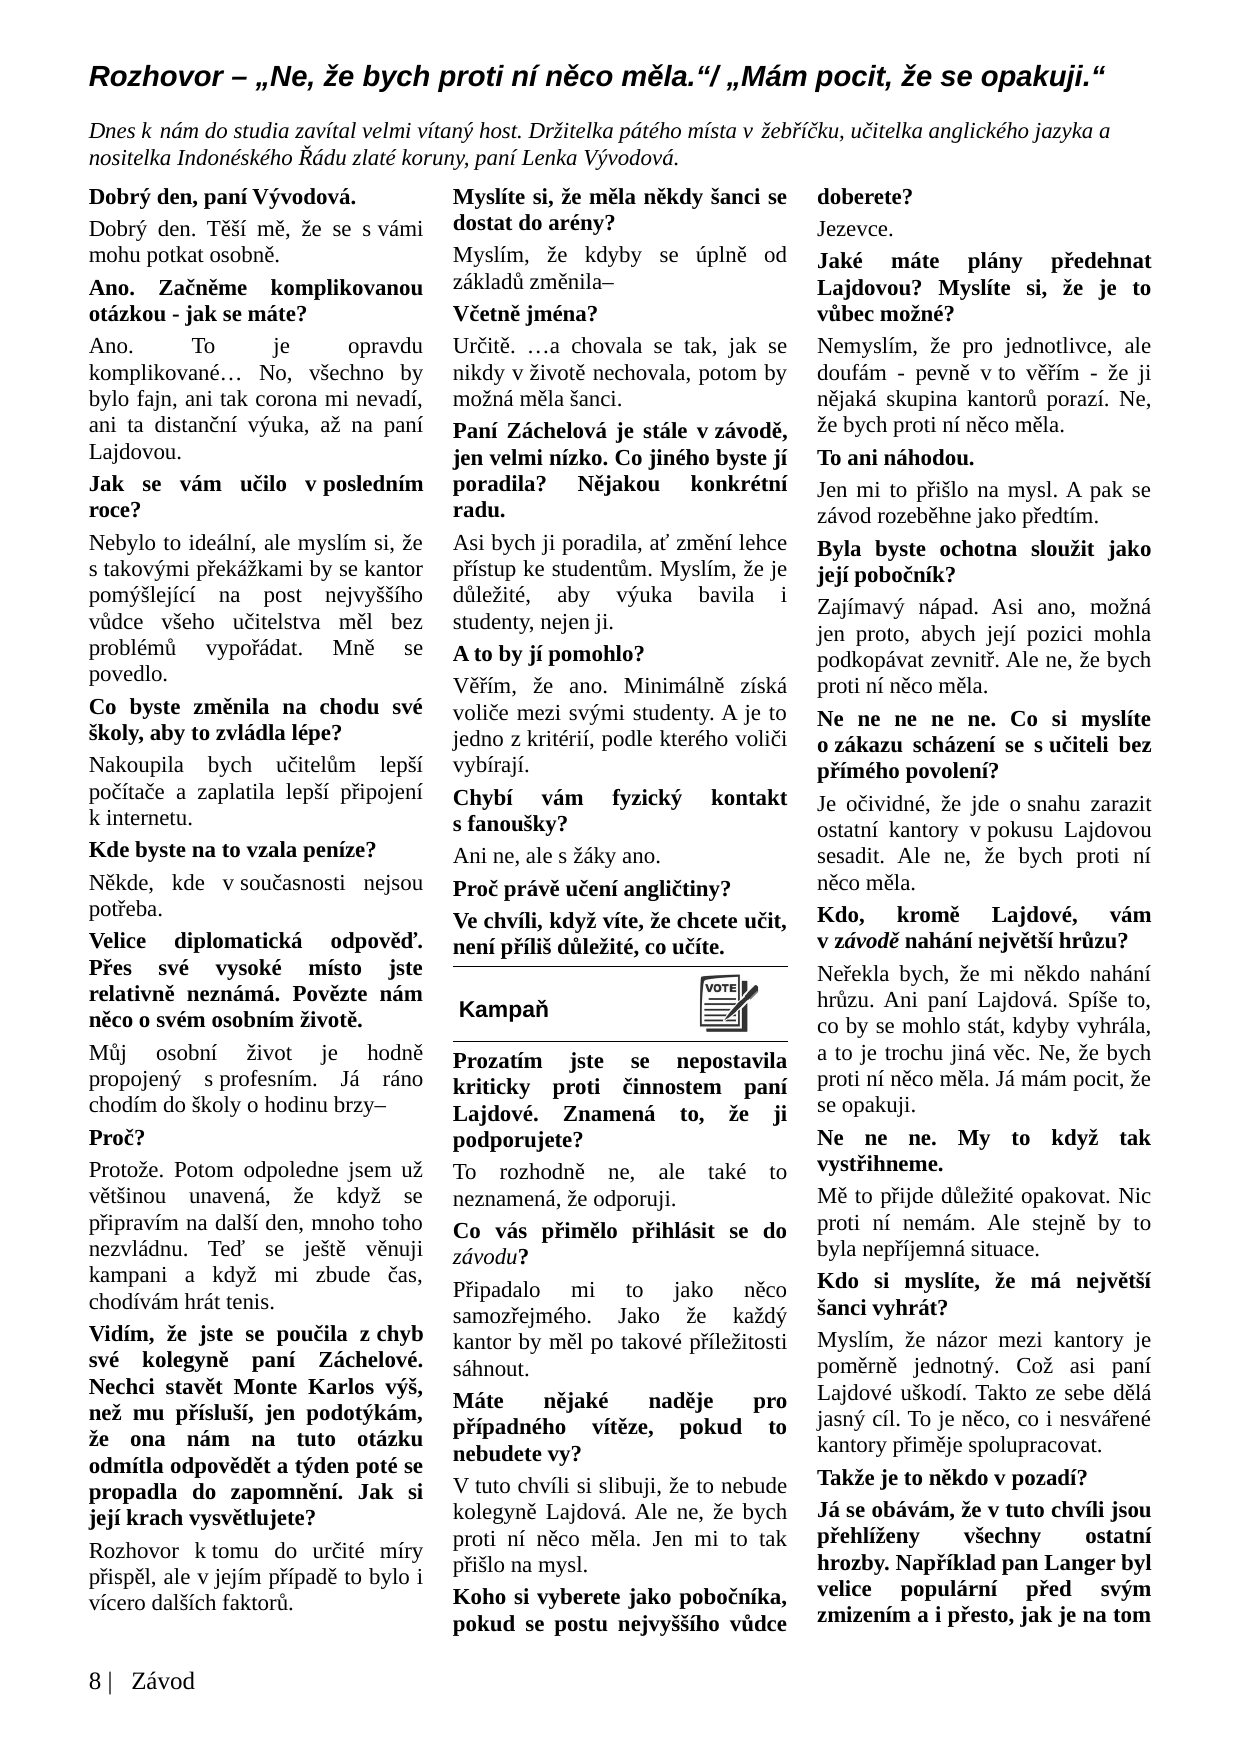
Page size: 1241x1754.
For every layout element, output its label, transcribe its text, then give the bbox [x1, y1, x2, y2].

picture [699, 973, 759, 1033]
text Prozatím jste se nepostavila kriticky proti činnostem paní Lajdové. Znamená to, že ji podporujete? [453, 1047, 787, 1152]
text Včetně jména? [453, 300, 787, 326]
text Nebylo to ideální, ale myslím si, že s takovými překážkami by se kantor pomýšlející na post nejvyššího vůdce všeho učitelstva měl bez problémů vypořádat. Mně se povedlo. [88, 529, 423, 687]
text Nakoupila bych učitelům lepší počítače a zaplatila lepší připojení k internetu. [88, 751, 423, 830]
text Asi bych ji poradila, ať změní lehce přístup ke studentům. Myslím, že je důležité, aby výuka bavila i studenty, nejen ji. [453, 529, 787, 634]
text Je očividné, že jde o snahu zarazit ostatní kantory v pokusu Lajdovou sesadit. Ale ne, že bych proti ní něco měla. [817, 789, 1152, 895]
text Neřekla bych, že mi někdo nahání hrůzu. Ani paní Lajdová. Spíše to, co by se mohlo stát, kdyby vyhrála, a to je trochu jiná věc. Ne, že bych proti ní něco měla. Já mám pocit, že se opakuji. [817, 959, 1152, 1118]
text A to by jí pomohlo? [453, 640, 787, 666]
subtitle Rozhovor – „Ne, že bych proti ní něco měla.“/ „Mám pocit, že se opakuji.“ [88, 59, 1152, 93]
text To ani náhodou. [817, 444, 1152, 470]
text Myslíte si, že měla někdy šanci se dostat do arény? [453, 183, 787, 235]
text Myslím, že kdyby se úplně od základů změnila– [453, 241, 787, 294]
text Chybí vám fyzický kontakt s fanoušky? [453, 784, 787, 836]
text To rozhodně ne, ale také to neznamená, že odporuji. [453, 1158, 787, 1211]
text Proč? [88, 1124, 423, 1150]
text Dobrý den. Těší mě, že se s vámi mohu potkat osobně. [88, 215, 423, 268]
text Vidím, že jste se poučila z chyb své kolegyně paní Záchelové. Nechci stavět Monte Karlos výš, než mu přísluší, jen podotýkám, že ona nám na tuto otázku odmítla odpovědět a týden poté se propadla do zapomnění. Jak si její krach vysvětlujete? [88, 1320, 423, 1531]
text Velice diplomatická odpověď. Přes své vysoké místo jste relativně neznámá. Povězte nám něco o svém osobním životě. [88, 927, 423, 1033]
text Jak se vám učilo v posledním roce? [88, 470, 423, 523]
text Ve chvíli, když víte, že chcete učit, není příliš důležité, co učíte. [453, 907, 787, 959]
text Ano. To je opravdu komplikované… No, všechno by bylo fajn, ani tak corona mi nevadí, ani ta distanční výuka, až na paní Lajdovou. [88, 332, 423, 464]
text Kdo, kromě Lajdové, vám v závodě nahání největší hrůzu? [817, 901, 1152, 954]
text Ne ne ne ne ne. Co si myslíte o zákazu scházení se s učiteli bez přímého povolení? [817, 704, 1152, 784]
text Myslím, že názor mezi kantory je poměrně jednotný. Což asi paní Lajdové uškodí. Takto ze sebe dělá jasný cíl. To je něco, co i nesvářené kantory přiměje spolupracovat. [817, 1326, 1152, 1458]
text Kde byste na to vzala peníze? [88, 836, 423, 863]
text Byla byste ochotna sloužit jako její pobočník? [817, 534, 1152, 587]
text doberete? [817, 183, 1152, 209]
text Co vás přimělo přihlásit se do závodu? [453, 1217, 787, 1270]
text Takže je to někdo v pozadí? [817, 1464, 1152, 1490]
text Někde, kde v současnosti nejsou potřeba. [88, 869, 423, 921]
text Ano. Začněme komplikovanou otázkou - jak se máte? [88, 274, 423, 326]
text Dnes k nám do studia zavítal velmi vítaný host. Držitelka pátého místa v žebříčku, učitelka anglického jazyka a nositelka Indonéského Řádu zlaté koruny, paní Lenka Vývodová. [88, 117, 1152, 170]
text Rozhovor k tomu do určité míry přispěl, ale v jejím případě to bylo i vícero dalších faktorů. [88, 1537, 423, 1616]
text Určitě. …a chovala se tak, jak se nikdy v životě nechovala, potom by možná měla šanci. [453, 332, 787, 411]
text Paní Záchelová je stále v závodě, jen velmi nízko. Co jiného byste jí poradila? Nějakou konkrétní radu. [453, 417, 787, 523]
text Protože. Potom odpoledne jsem už většinou unavená, že když se připravím na další den, mnoho toho nezvládnu. Teď se ještě věnuji kampani a když mi zbude čas, chodívám hrát tenis. [88, 1156, 423, 1314]
text Máte nějaké naděje pro případného vítěze, pokud to nebudete vy? [453, 1387, 787, 1466]
text Kdo si myslíte, že má největší šanci vyhrát? [817, 1267, 1152, 1320]
text Jezevce. [817, 215, 1152, 241]
text Ani ne, ale s žáky ano. [453, 842, 787, 869]
text Co byste změnila na chodu své školy, aby to zvládla lépe? [88, 693, 423, 745]
text Koho si vyberete jako pobočníka, pokud se postu nejvyššího vůdce [453, 1583, 787, 1636]
text Já se obávám, že v tuto chvíli jsou přehlíženy všechny ostatní hrozby. Například pan Langer byl velice populární před svým zmizením a i přesto, jak je na tom [817, 1496, 1152, 1628]
text Ne ne ne. My to když tak vystřihneme. [817, 1124, 1152, 1176]
text Připadalo mi to jako něco samozřejmého. Jako že každý kantor by měl po takové příležitosti sáhnout. [453, 1276, 787, 1381]
text V tuto chvíli si slibuji, že to nebude kolegyně Lajdová. Ale ne, že bych proti ní něco měla. Jen mi to tak přišlo na mysl. [453, 1472, 787, 1577]
table_header Kampaň [453, 967, 787, 1041]
text Jen mi to přišlo na mysl. A pak se závod rozeběhne jako předtím. [817, 476, 1152, 529]
text Mě to přijde důležité opakovat. Nic proti ní nemám. Ale stejně by to byla nepříjemná situace. [817, 1182, 1152, 1261]
text Dobrý den, paní Vývodová. [88, 183, 423, 209]
text Jaké máte plány předehnat Lajdovou? Myslíte si, že je to vůbec možné? [817, 247, 1152, 326]
text Nemyslím, že pro jednotlivce, ale doufám - pevně v to věřím - že ji nějaká skupina kantorů porazí. Ne, že bych proti ní něco měla. [817, 332, 1152, 438]
text Můj osobní život je hodně propojený s profesním. Já ráno chodím do školy o hodinu brzy– [88, 1039, 423, 1118]
text Proč právě učení angličtiny? [453, 874, 787, 901]
text Zajímavý nápad. Asi ano, možná jen proto, abych její pozici mohla podkopávat zevnitř. Ale ne, že bych proti ní něco měla. [817, 593, 1152, 699]
text Věřím, že ano. Minimálně získá voliče mezi svými studenty. A je to jedno z kritérií, podle kterého voliči vybírají. [453, 672, 787, 778]
